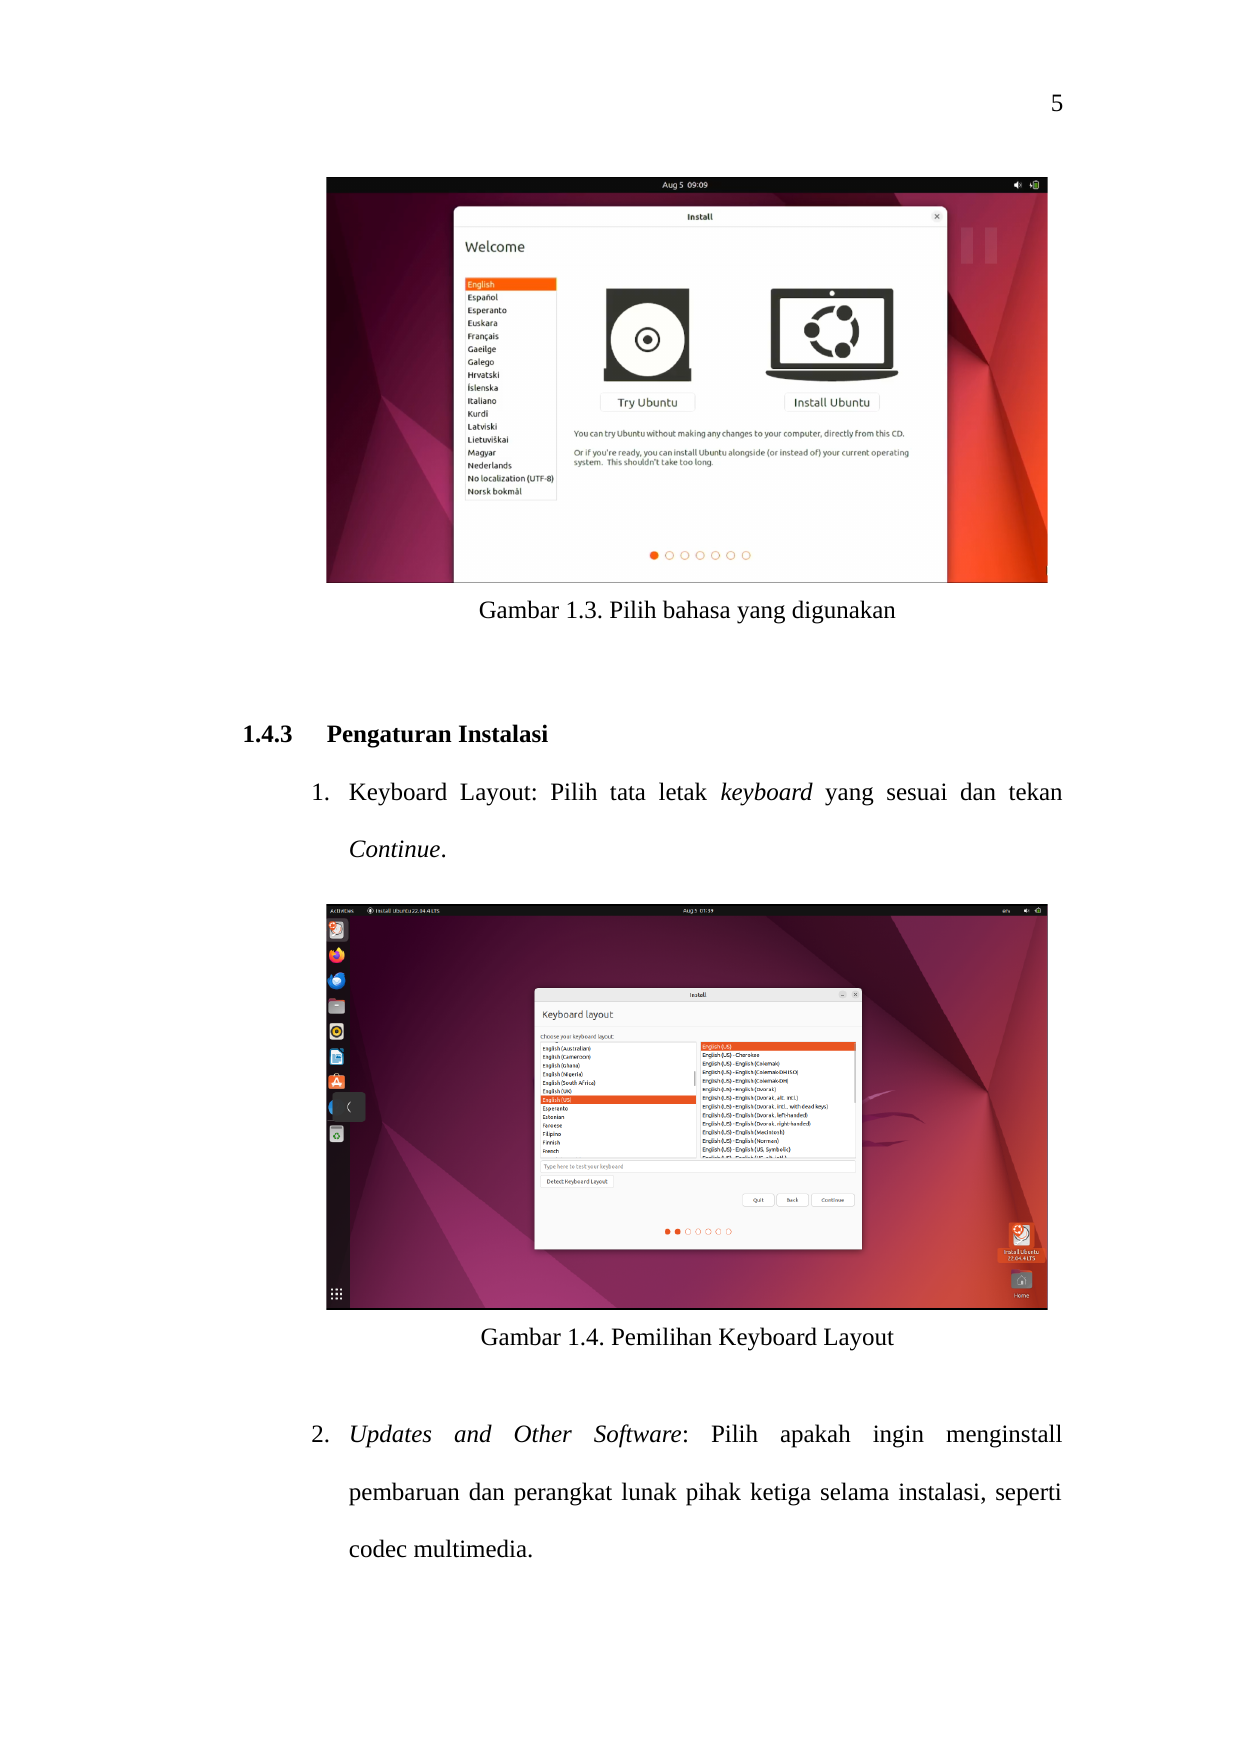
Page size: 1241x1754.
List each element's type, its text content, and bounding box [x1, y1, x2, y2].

list [274, 892, 1101, 904]
picture [326, 904, 1048, 1310]
list Keyboard Layout: Pilih tata letak keyboard yang sesuai dan tekan Continue. [311, 777, 1063, 863]
subtitle Pengaturan Instalasi [236, 719, 1063, 748]
list Gambar 1.4. Pemilihan Keyboard Layout [274, 904, 1101, 1351]
list Updates and Other Software: Pilih apakah ingin menginstall pembaruan dan perangkat lunak pihak ketiga selama instalasi, seperti codec multimedia. [274, 1351, 1101, 1563]
list Gambar 1.3. Pilih bahasa yang digunakan [274, 178, 1101, 624]
picture [326, 177, 1048, 583]
